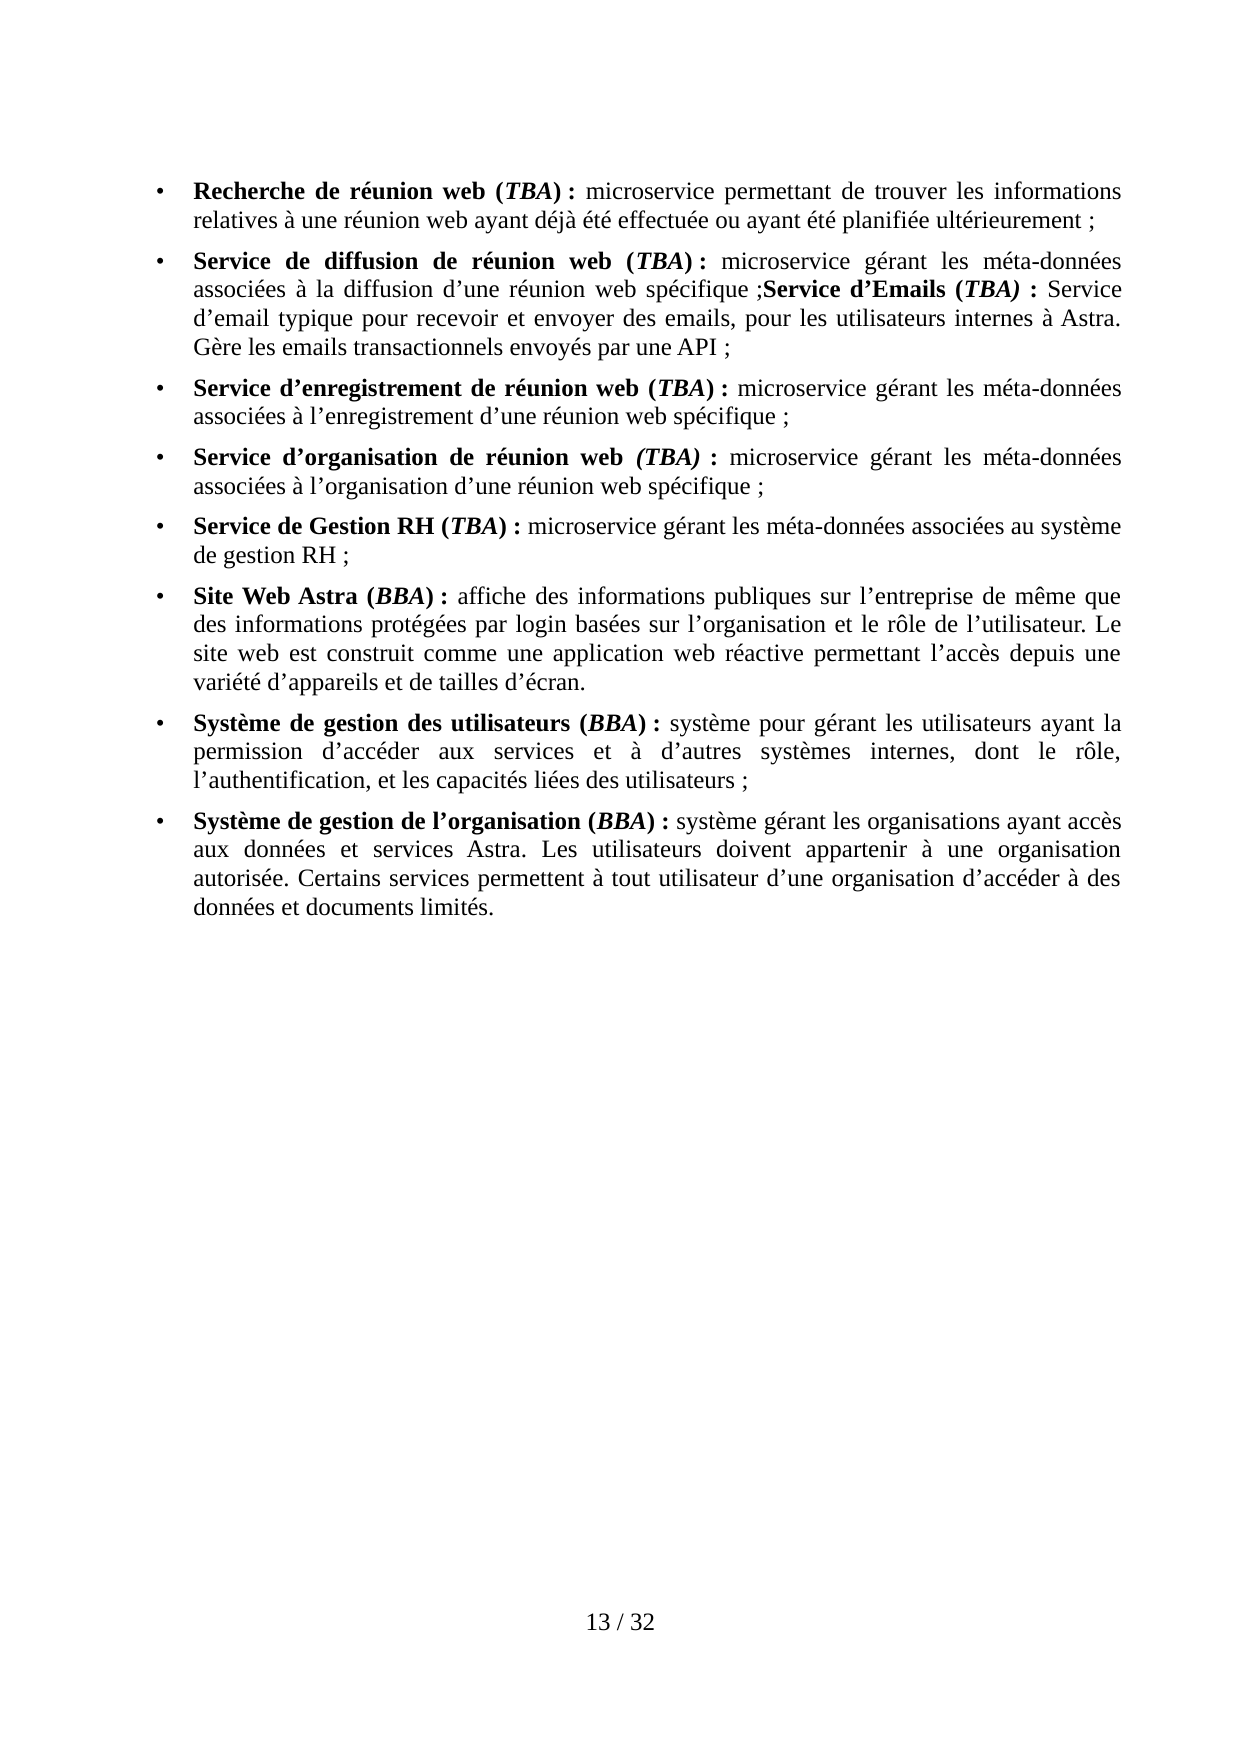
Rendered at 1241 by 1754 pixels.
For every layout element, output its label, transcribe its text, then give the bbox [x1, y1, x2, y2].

list Système de gestion de l’organisation (BBA) : système gérant les organisations ayant accès aux données et services Astra. Les utilisateurs doivent appartenir à une organisation autorisée. Certains services permettent à tout utilisateur d’une organisation d’accéder à des données et documents limités. [156, 806, 1122, 921]
list Système de gestion des utilisateurs (BBA) : système pour gérant les utilisateurs ayant la permission d’accéder aux services et à d’autres systèmes internes, dont le rôle, l’authentification, et les capacités liées des utilisateurs ; [156, 708, 1122, 794]
list Service de Gestion RH (TBA) : microservice gérant les méta-données associées au système de gestion RH ; [156, 511, 1122, 569]
list Service d’enregistrement de réunion web (TBA) : microservice gérant les méta-données associées à l’enregistrement d’une réunion web spécifique ; [156, 373, 1122, 430]
list Service de diffusion de réunion web (TBA) : microservice gérant les méta-données associées à la diffusion d’une réunion web spécifique ;Service d’Emails (TBA) : Service d’email typique pour recevoir et envoyer des emails, pour les utilisateurs internes à Astra. Gère les emails transactionnels envoyés par une API ; [156, 246, 1122, 361]
list Recherche de réunion web (TBA) : microservice permettant de trouver les informations relatives à une réunion web ayant déjà été effectuée ou ayant été planifiée ultérieurement ; [156, 176, 1122, 234]
list Service d’organisation de réunion web (TBA) : microservice gérant les méta-données associées à l’organisation d’une réunion web spécifique ; [156, 442, 1122, 499]
list Site Web Astra (BBA) : affiche des informations publiques sur l’entreprise de même que des informations protégées par login basées sur l’organisation et le rôle de l’utilisateur. Le site web est construit comme une application web réactive permettant l’accès depuis une variété d’appareils et de tailles d’écran. [156, 581, 1122, 696]
